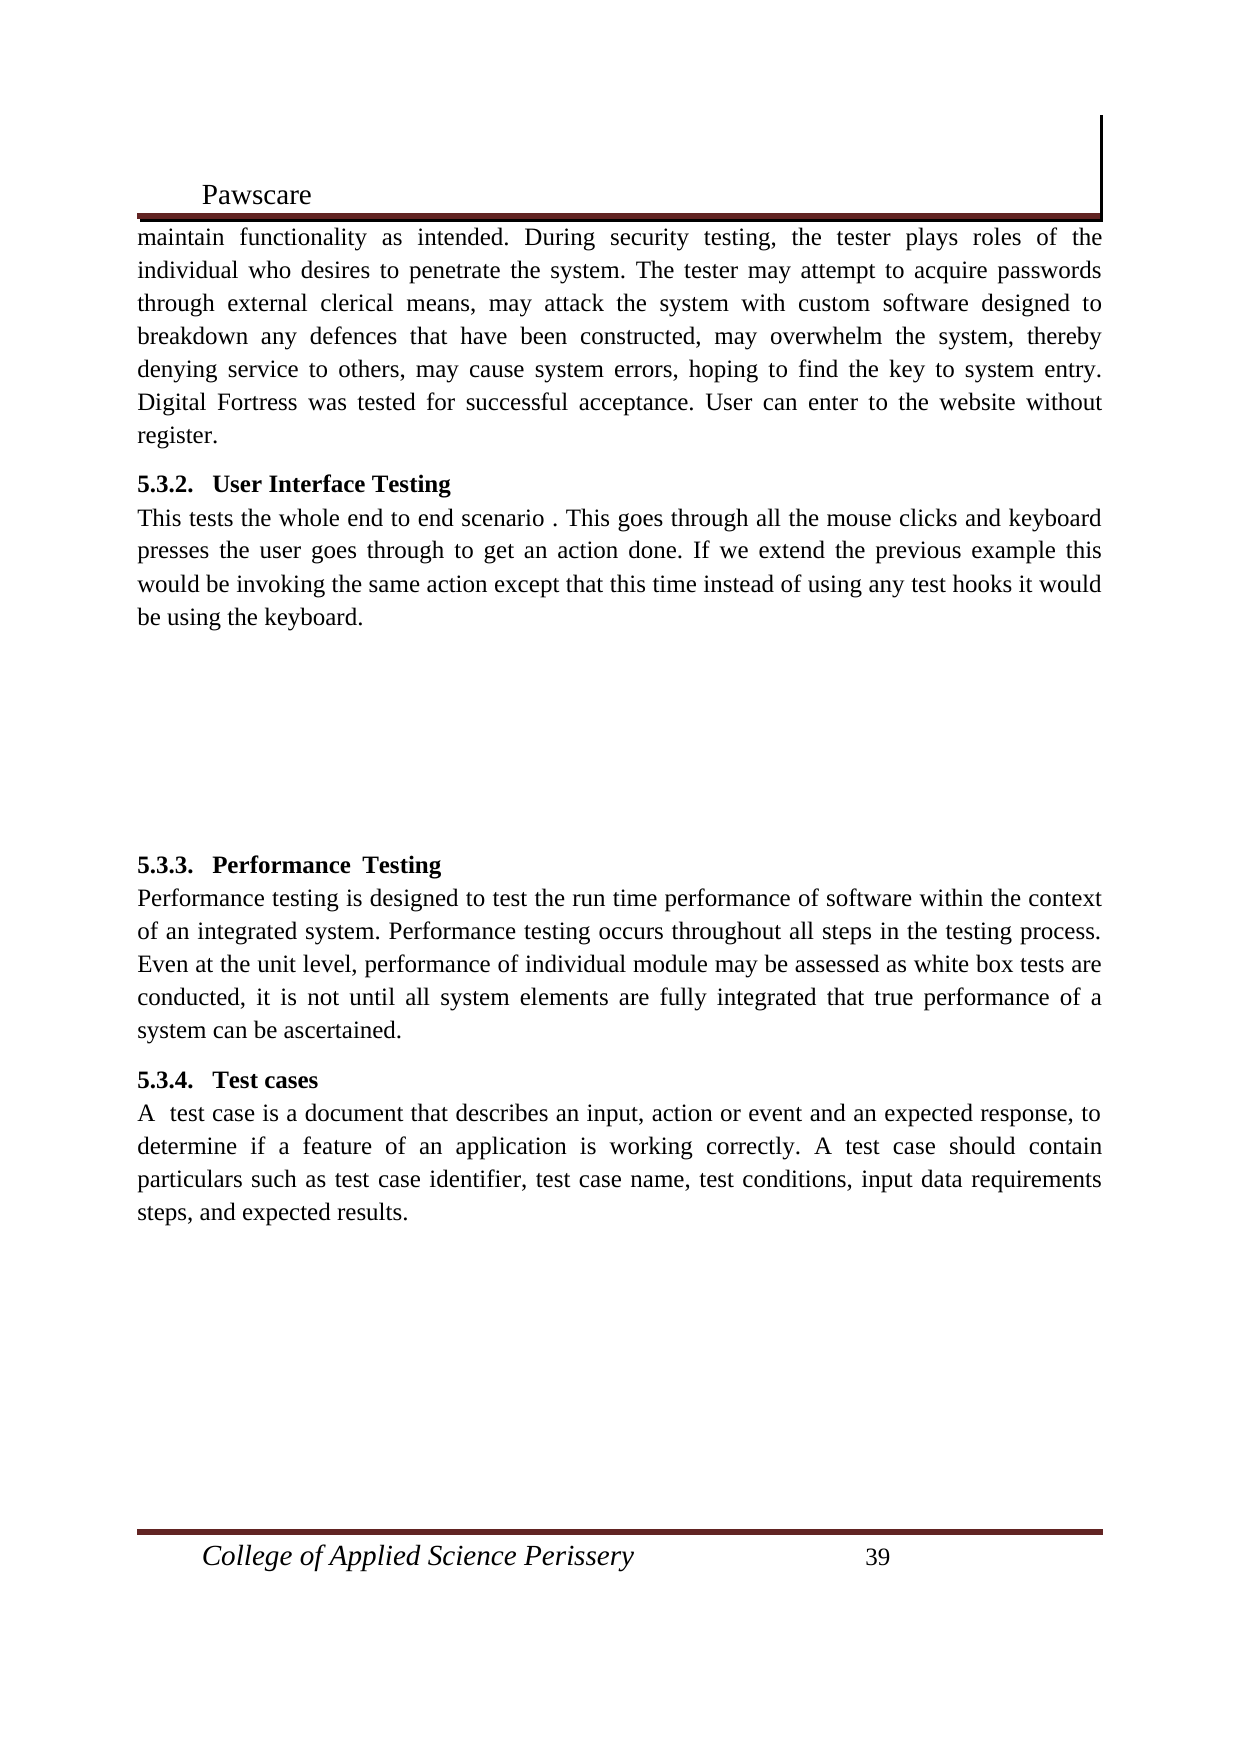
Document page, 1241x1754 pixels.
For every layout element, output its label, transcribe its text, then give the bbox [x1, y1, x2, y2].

text 5.3.3. Performance Testing Performance testing is designed to test the run time performance of software within the context of an integrated system. Performance testing occurs throughout all steps in the testing process. Even at the unit level, performance of individual module may be assessed as white box tests are conducted, it is not until all system elements are fully integrated that true performance of a system can be ascertained. [137, 850, 1103, 1044]
text 5.3.2. User Interface Testing This tests the whole end to end scenario . This goes through all the mouse clicks and keyboard presses the user goes through to get an action done. If we extend the previous example this would be invoking the same action except that this time instead of using any test hooks it would be using the keyboard. [137, 469, 1103, 630]
text 5.3.4. Test cases A test case is a document that describes an input, action or event and an expected response, to determine if a feature of an application is working correctly. A test case should contain particulars such as test case identifier, test case name, test conditions, input data requirements steps, and expected results. [137, 1065, 1103, 1226]
text maintain functionality as intended. During security testing, the tester plays roles of the individual who desires to penetrate the system. The tester may attempt to acquire passwords through external clerical means, may attack the system with custom software designed to breakdown any defences that have been constructed, may overwhelm the system, thereby denying service to others, may cause system errors, hoping to find the key to system entry. Digital Fortress was tested for successful acceptance. User can enter to the website without register. [137, 222, 1103, 449]
